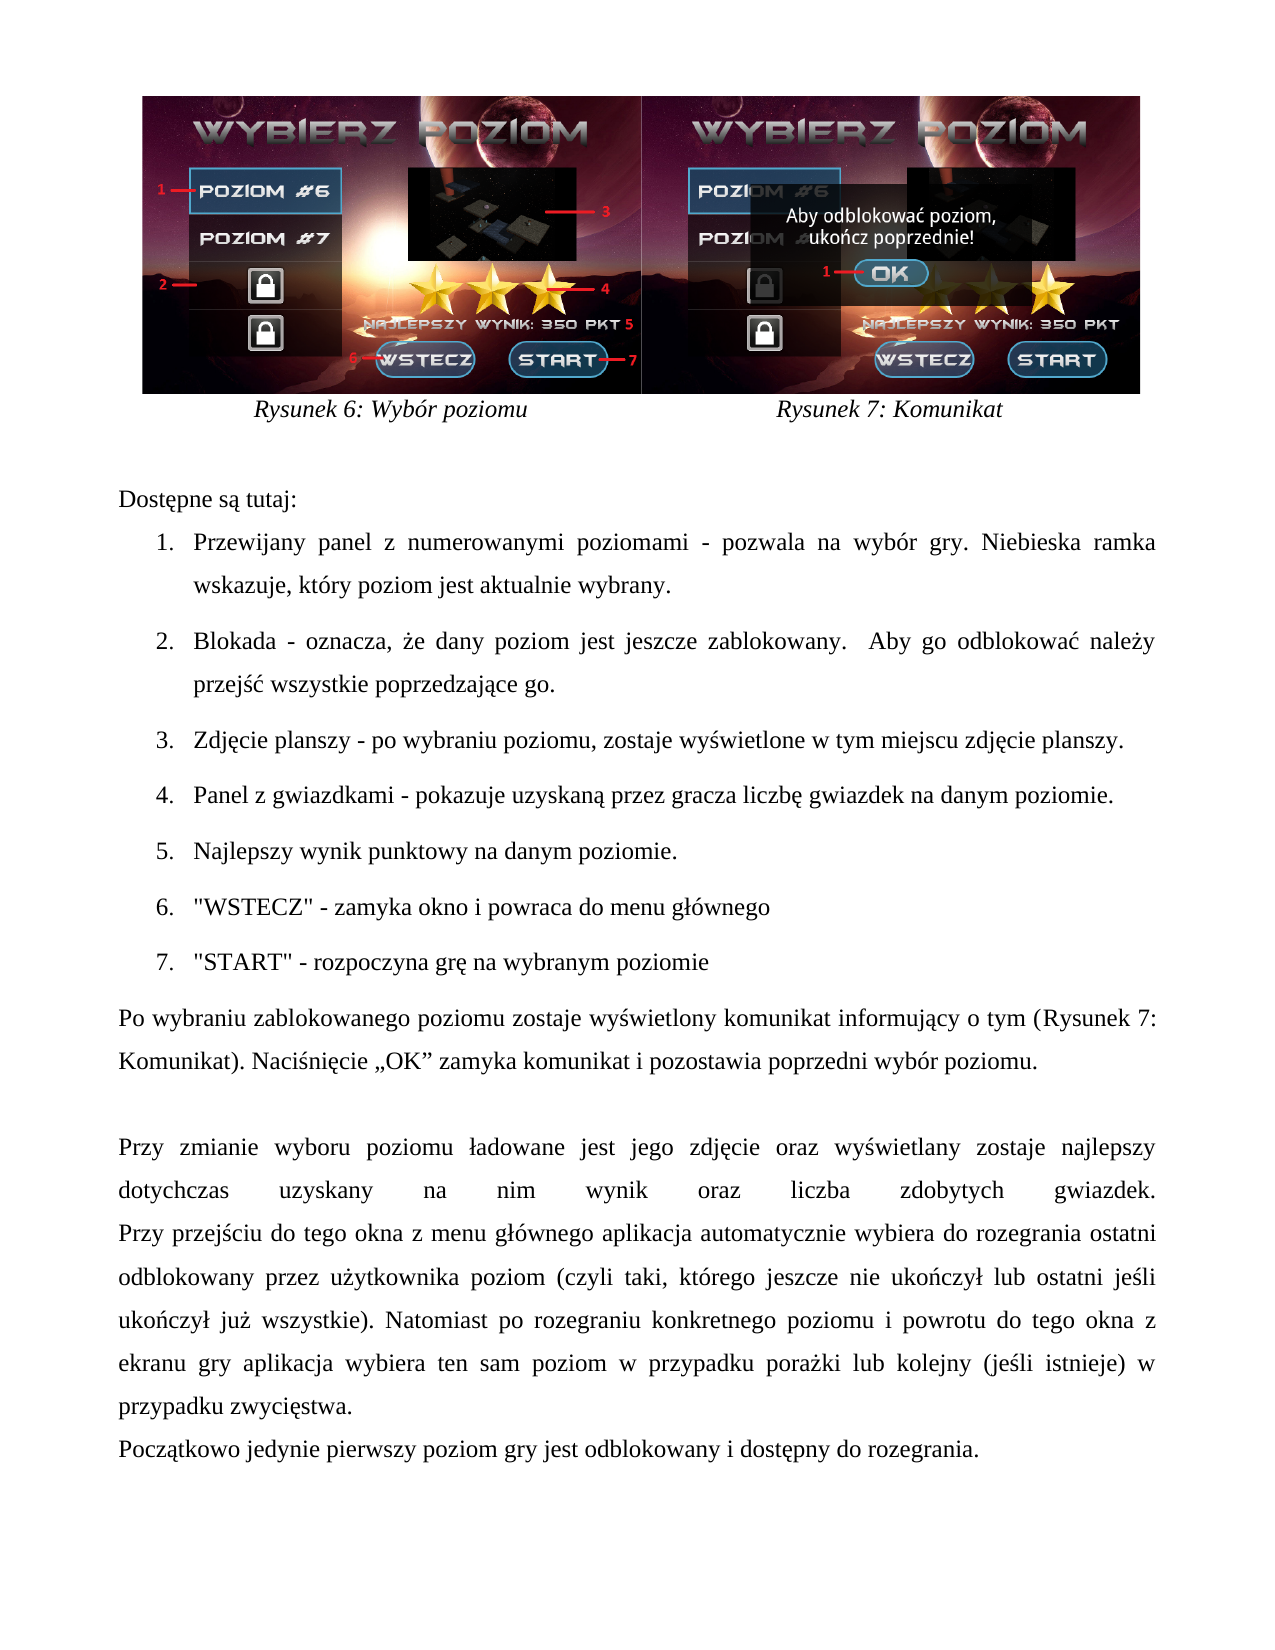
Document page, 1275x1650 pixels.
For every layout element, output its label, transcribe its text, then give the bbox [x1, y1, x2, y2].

list "START" - rozpoczyna grę na wybranym poziomie [156, 947, 1157, 976]
list Przewijany panel z numerowanymi poziomami - pozwala na wybór gry. Niebieska ramka wskazuje, który poziom jest aktualnie wybrany. [156, 527, 1157, 599]
list Panel z gwiazdkami - pokazuje uzyskaną przez gracza liczbę gwiazdek na danym poziomie. [156, 780, 1157, 809]
text Rysunek 7: Komunikat [643, 394, 1138, 423]
text Dostępne są tutaj: [118, 484, 1157, 513]
text Przy zmianie wyboru poziomu ładowane jest jego zdjęcie oraz wyświetlany zostaje najlepszy dotychczas uzyskany na nim wynik oraz liczba zdobytych gwiazdek. Przy przejściu do tego okna z menu głównego aplikacja automatycznie wybiera do rozegrania ostatni odblokowany przez użytkownika poziom (czyli taki, którego jeszcze nie ukończył lub ostatni jeśli ukończył już wszystkie). Natomiast po rozegraniu konkretnego poziomu i powrotu do tego okna z ekranu gry aplikacja wybiera ten sam poziom w przypadku porażki lub kolejny (jeśli istnieje) w przypadku zwycięstwa. [118, 1132, 1157, 1420]
text Rysunek 6: Wybór poziomu [144, 394, 639, 423]
list Zdjęcie planszy - po wybraniu poziomu, zostaje wyświetlone w tym miejscu zdjęcie planszy. [156, 725, 1157, 753]
text Początkowo jedynie pierwszy poziom gry jest odblokowany i dostępny do rozegrania. [118, 1434, 1157, 1463]
list Najlepszy wynik punktowy na danym poziomie. [156, 836, 1157, 865]
list "WSTECZ" - zamyka okno i powraca do menu głównego [156, 892, 1157, 920]
picture [142, 96, 1141, 394]
list Blokada - oznacza, że dany poziom jest jeszcze zablokowany. Aby go odblokować należy przejść wszystkie poprzedzające go. [156, 626, 1157, 698]
text Po wybraniu zablokowanego poziomu zostaje wyświetlony komunikat informujący o tym (Rysunek 7: Komunikat). Naciśnięcie „OK” zamyka komunikat i pozostawia poprzedni wybór poziomu. [118, 1003, 1157, 1075]
